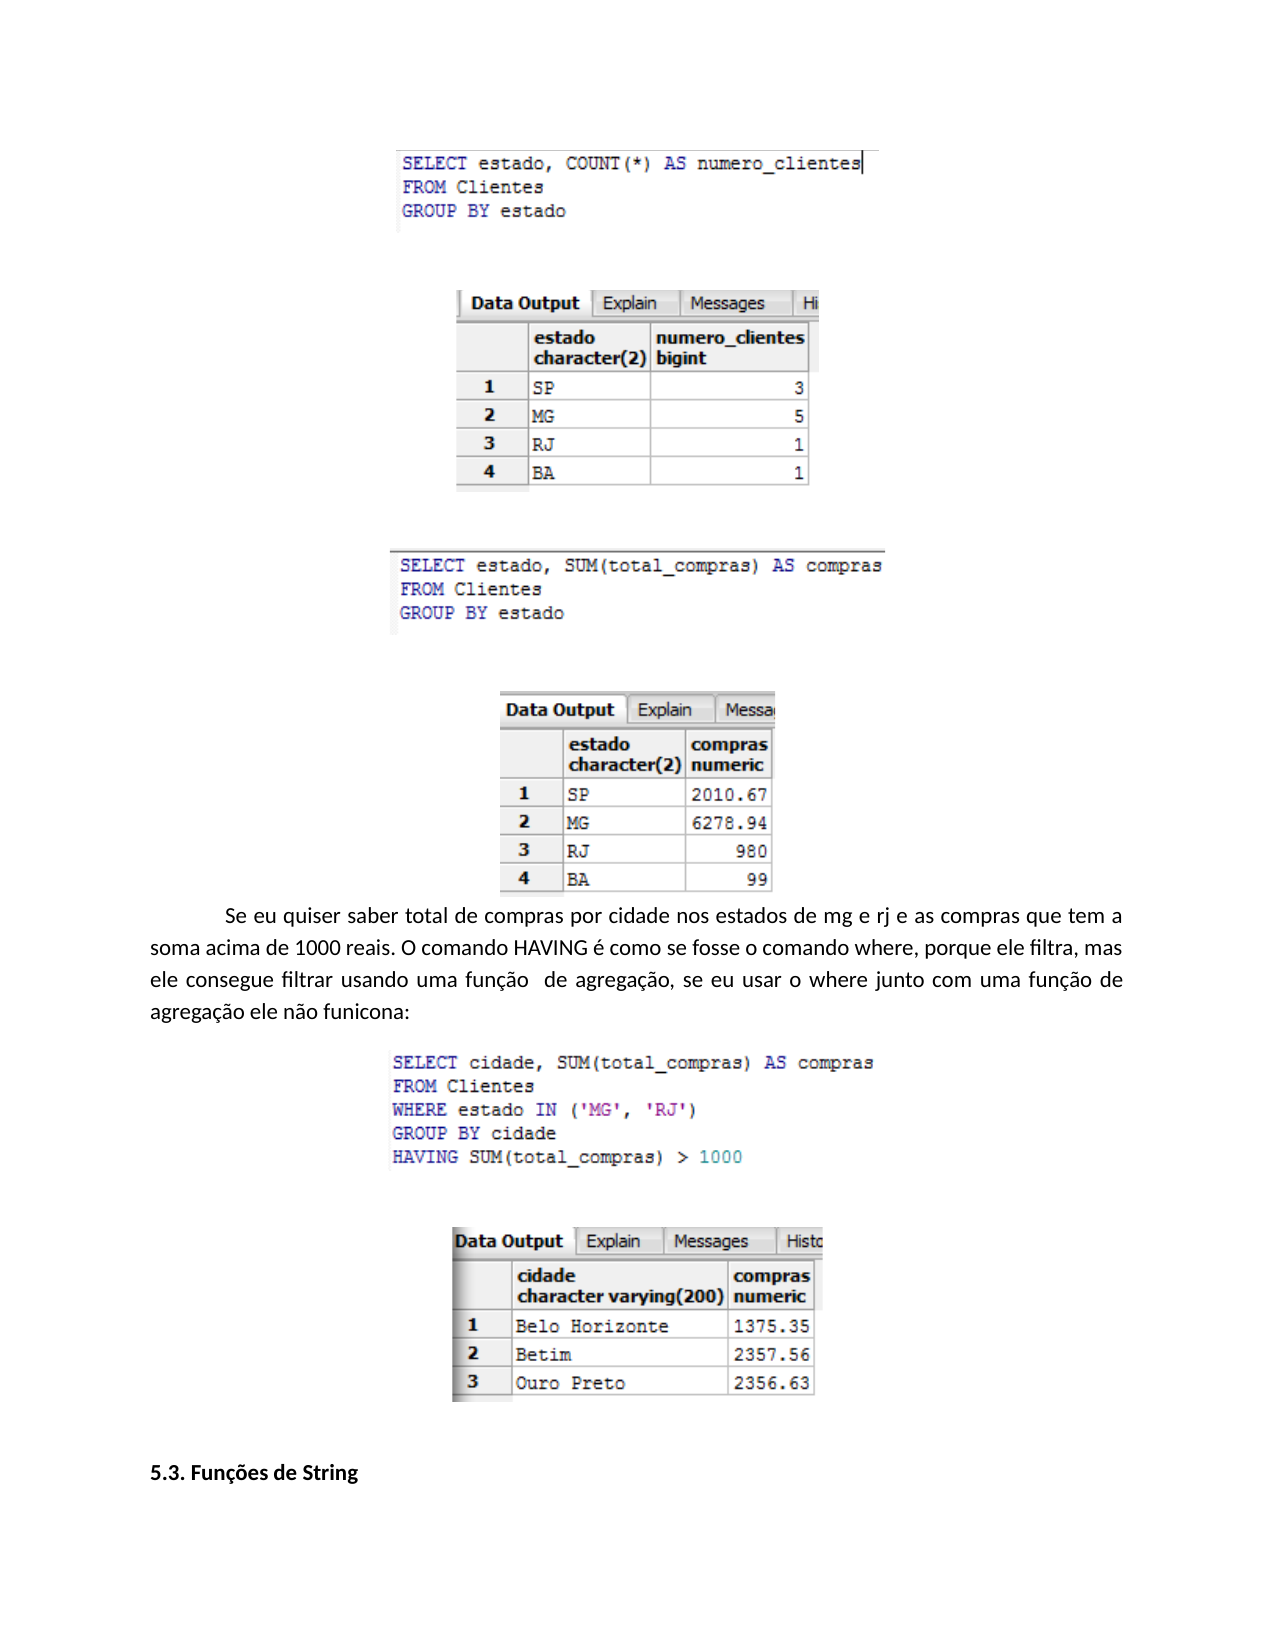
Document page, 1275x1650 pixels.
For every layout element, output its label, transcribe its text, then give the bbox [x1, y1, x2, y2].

text Se eu quiser saber total de compras por cidade nos estados de mg e rj e as compras que tem a soma acima de 1000 reais. O comando HAVING é como se fosse o comando where, porque ele filtra, mas ele consegue filtrar usando uma função de agregação, se eu usar o where junto com uma função de agregação ele não funicona: [150, 692, 1125, 1025]
picture [396, 150, 879, 233]
picture [456, 290, 819, 492]
picture [388, 1050, 887, 1171]
text 5.3. Funções de String [150, 1458, 1125, 1486]
picture [452, 1227, 823, 1402]
picture [389, 548, 886, 635]
picture [500, 691, 775, 897]
